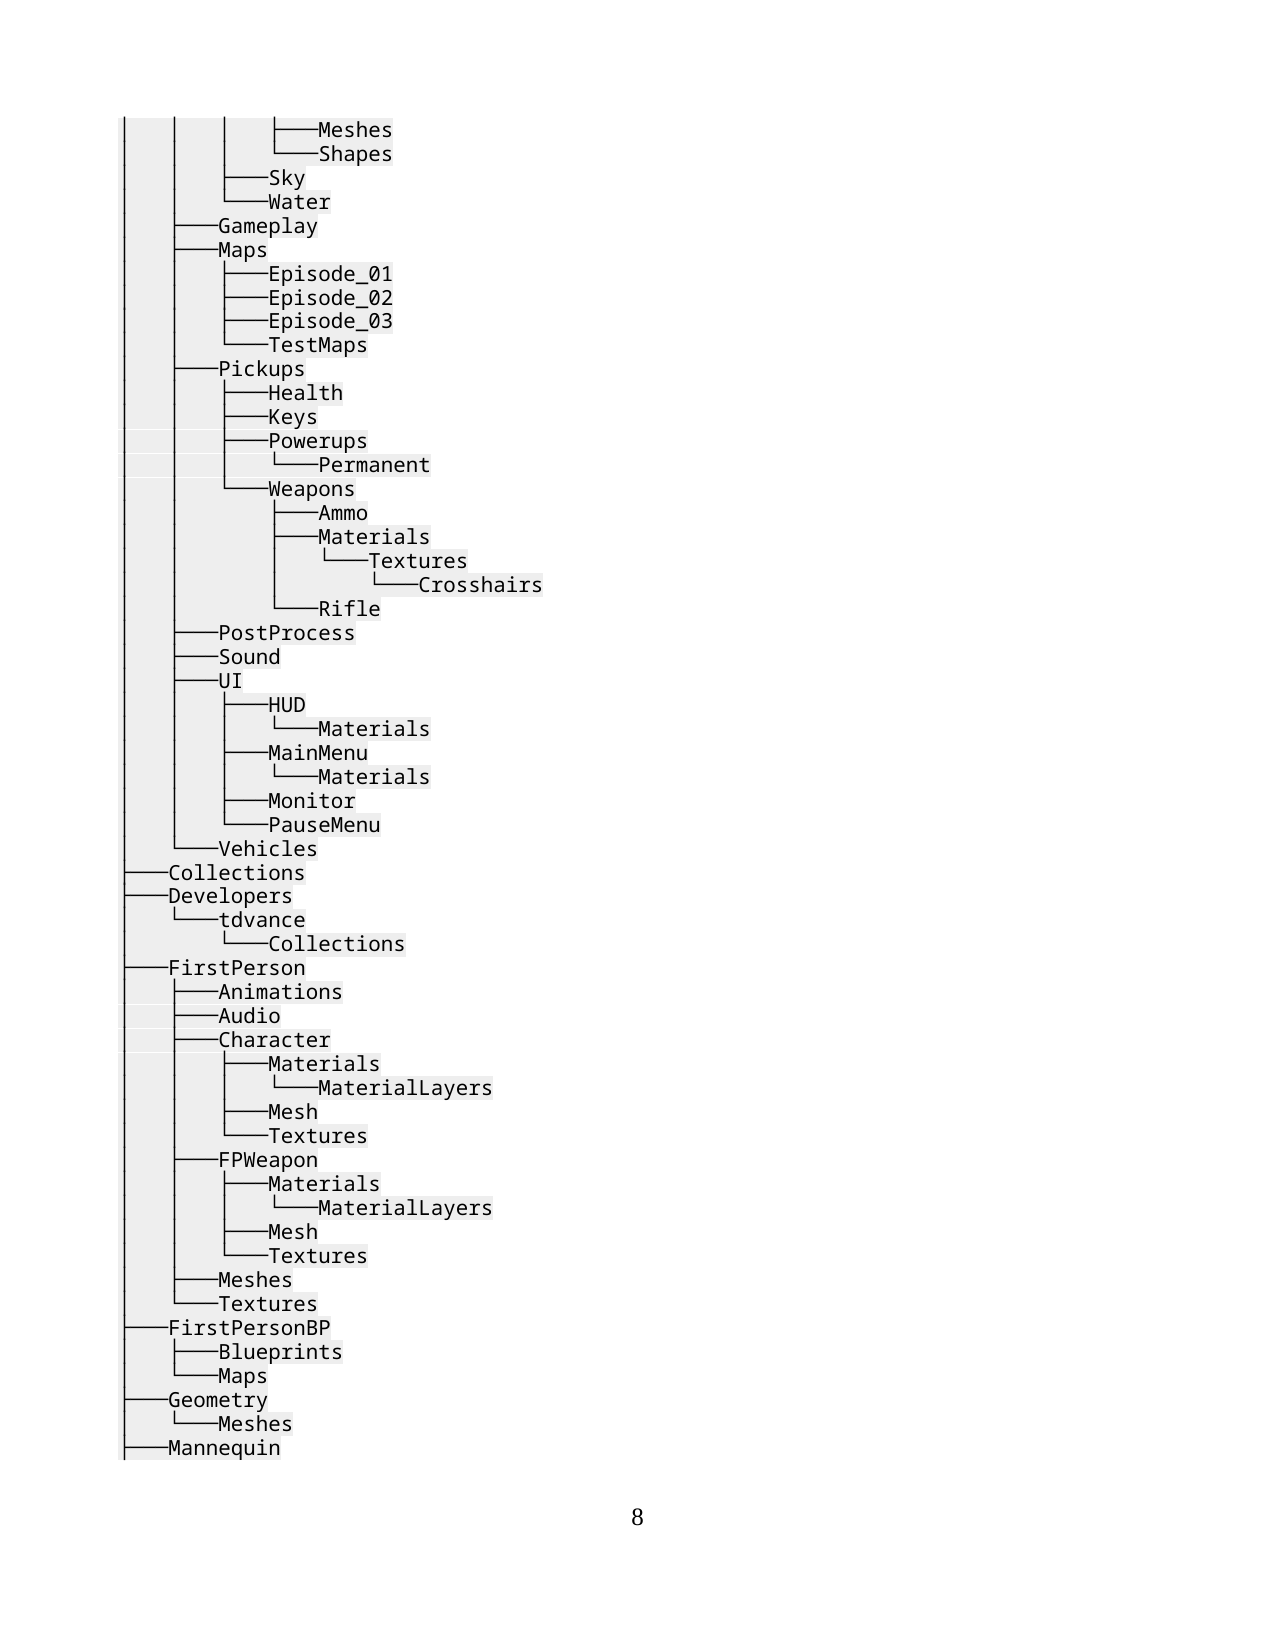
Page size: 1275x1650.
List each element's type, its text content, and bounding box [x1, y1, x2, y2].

text │ │ └───TestMaps [368, 334, 1157, 358]
text ├───Developers [293, 885, 1157, 909]
text │ │ ├───Mesh [318, 1100, 1157, 1124]
text │ │ ├───Ammo [368, 501, 1157, 525]
text │ │ └───Weapons [225, 477, 1157, 501]
text │ ├───Maps [268, 238, 1157, 262]
text │ │ ├───Mesh [318, 1220, 1157, 1244]
text │ │ │ └───Shapes [393, 142, 1157, 166]
text │ │ └───PauseMenu [381, 813, 1157, 837]
text │ │ └───Rifle [381, 597, 1157, 621]
text │ │ │ └───MaterialLayers [493, 1196, 1157, 1220]
text │ │ │ └───Materials [431, 765, 1157, 789]
text │ │ │ ├───Meshes [393, 118, 1157, 142]
text │ ├───Blueprints [343, 1340, 1157, 1364]
text │ └───Maps [268, 1364, 1157, 1388]
text │ │ │ └───Materials [431, 717, 1157, 741]
text │ ├───Meshes [293, 1268, 1157, 1292]
text │ ├───Gameplay [318, 214, 1157, 238]
text ├───Mannequin [281, 1436, 1157, 1460]
text │ │ ├───Materials [431, 525, 1157, 549]
text │ ├───Sound [281, 645, 1157, 669]
text │ │ ├───HUD [306, 693, 1157, 717]
text │ ├───Animations [343, 981, 1157, 1004]
text │ │ └───Water [331, 190, 1157, 214]
text │ └───Collections [406, 933, 1157, 957]
text │ ├───UI [243, 669, 1157, 693]
text ├───Geometry [268, 1388, 1157, 1412]
text │ │ ├───Episode_03 [393, 310, 1157, 334]
text │ │ ├───Powerups [225, 429, 1157, 453]
text │ │ ├───Keys [318, 406, 1157, 429]
text │ │ ├───MainMenu [368, 741, 1157, 765]
text ├───FirstPerson [306, 957, 1157, 981]
text │ │ │ └───Crosshairs [543, 573, 1157, 597]
text │ │ └───Textures [368, 1244, 1157, 1268]
text │ ├───Pickups [306, 358, 1157, 382]
text │ │ └───Textures [368, 1124, 1157, 1148]
text │ │ │ └───Permanent [275, 453, 1157, 477]
text │ └───Meshes [293, 1412, 1157, 1436]
text │ │ ├───Monitor [356, 789, 1157, 813]
text │ ├───Character [175, 1028, 1157, 1052]
text │ │ ├───Episode_01 [393, 262, 1157, 286]
text │ └───Vehicles [318, 837, 1157, 861]
text │ └───Textures [318, 1292, 1157, 1316]
text │ ├───PostProcess [356, 621, 1157, 645]
text │ │ │ └───Textures [468, 549, 1157, 573]
text ├───FirstPersonBP [331, 1316, 1157, 1340]
text ├───Collections [306, 861, 1157, 885]
text │ ├───FPWeapon [318, 1148, 1157, 1172]
text │ └───tdvance [306, 909, 1157, 933]
text │ │ ├───Materials [225, 1052, 1157, 1076]
text │ │ │ └───MaterialLayers [493, 1076, 1157, 1100]
text │ │ ├───Materials [381, 1172, 1157, 1196]
text │ │ ├───Health [343, 382, 1157, 406]
text │ │ ├───Episode_02 [393, 286, 1157, 310]
text │ │ ├───Sky [306, 166, 1157, 190]
text │ ├───Audio [175, 1004, 1157, 1028]
